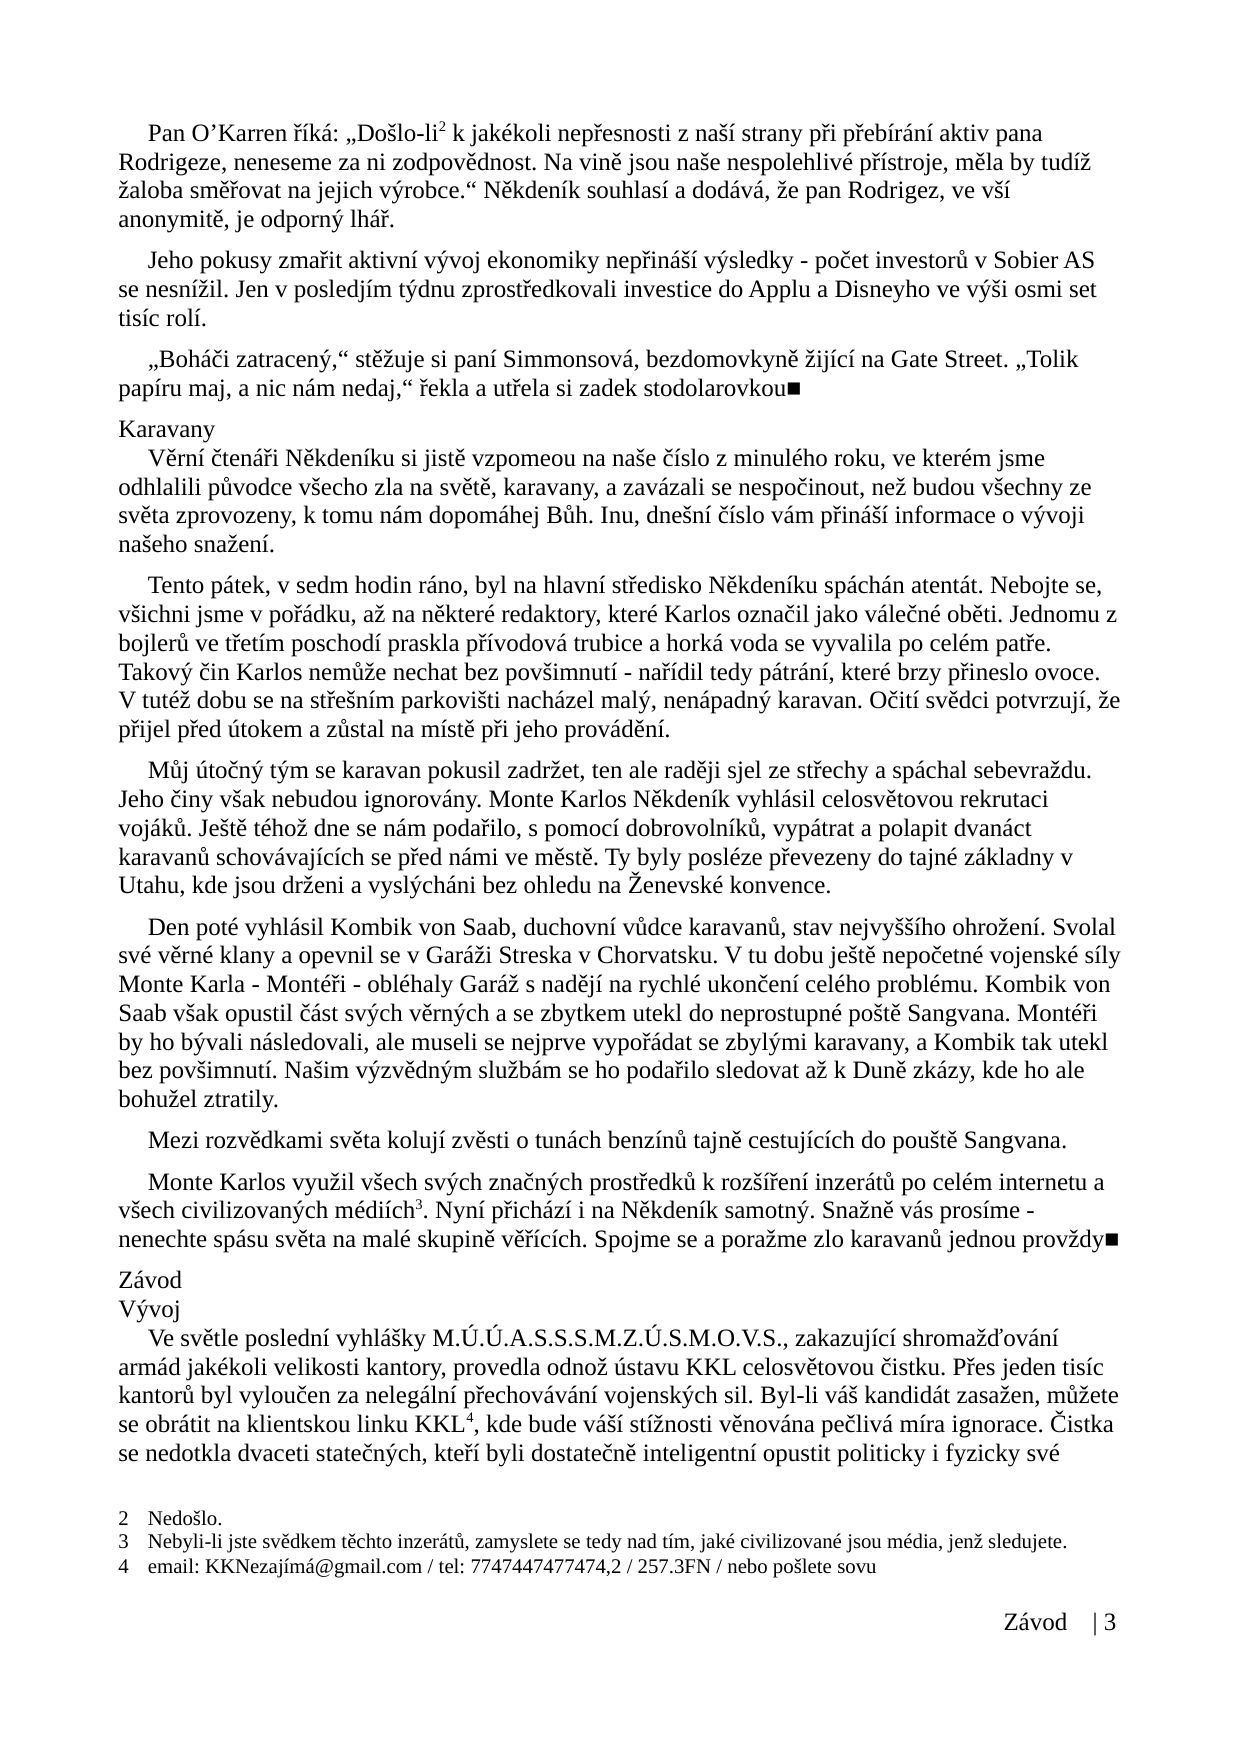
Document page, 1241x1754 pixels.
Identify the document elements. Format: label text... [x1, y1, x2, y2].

text Nedošlo. [118, 1505, 1122, 1529]
text Monte Karlos využil všech svých značných prostředků k rozšíření inzerátů po celém internetu a všech civilizovaných médiích. Nyní přichází i na Někdeník samotný. Snažně vás prosíme - nenechte spásu světa na malé skupině věřících. Spojme se a poražme zlo karavanů jednou provždy■ [118, 1167, 1122, 1253]
text Ve světle poslední vyhlášky M.Ú.Ú.A.S.S.S.M.Z.Ú.S.M.O.V.S., zakazující shromažďování armád jakékoli velikosti kantory, provedla odnož ústavu KKL celosvětovou čistku. Přes jeden tisíc kantorů byl vyloučen za nelegální přechovávání vojenských sil. Byl-li váš kandidát zasažen, můžete se obrátit na klientskou linku KKL, kde bude váší stížnosti věnována pečlivá míra ignorace. Čistka se nedotkla dvaceti statečných, kteří byli dostatečně inteligentní opustit politicky i fyzicky své [118, 1323, 1122, 1467]
text „Boháči zatracený,“ stěžuje si paní Simmonsová, bezdomovkyně žijící na Gate Street. „Tolik papíru maj, a nic nám nedaj,“ řekla a utřela si zadek stodolarovkou■ [118, 344, 1122, 402]
text Pan O’Karren říká: „Došlo-li k jakékoli nepřesnosti z naší strany při přebírání aktiv pana Rodrigeze, neneseme za ni zodpovědnost. Na vině jsou naše nespolehlivé přístroje, měla by tudíž žaloba směřovat na jejich výrobce.“ Někdeník souhlasí a dodává, že pan Rodrigez, ve vší anonymitě, je odporný lhář. [118, 118, 1122, 233]
text email: KKNezajímá@gmail.com / tel: 7747447477474,2 / 257.3FN / nebo pošlete sovu [118, 1553, 1122, 1578]
text Můj útočný tým se karavan pokusil zadržet, ten ale raději sjel ze střechy a spáchal sebevraždu. Jeho činy však nebudou ignorovány. Monte Karlos Někdeník vyhlásil celosvětovou rekrutaci vojáků. Ještě téhož dne se nám podařilo, s pomocí dobrovolníků, vypátrat a polapit dvanáct karavanů schovávajících se před námi ve městě. Ty byly posléze převezeny do tajné základny v Utahu, kde jsou drženi a vyslýcháni bez ohledu na Ženevské konvence. [118, 756, 1122, 899]
text Věrní čtenáři Někdeníku si jistě vzpomeou na naše číslo z minulého roku, ve kterém jsme odhlalili původce všecho zla na světě, karavany, a zavázali se nespočinout, než budou všechny ze světa zprovozeny, k tomu nám dopomáhej Bůh. Inu, dnešní číslo vám přináší informace o vývoji našeho snažení. [118, 443, 1122, 558]
text Jeho pokusy zmařit aktivní vývoj ekonomiky nepřináší výsledky - počet investorů v Sobier AS se nesnížil. Jen v posledjím týdnu zprostředkovali investice do Applu a Disneyho ve výši osmi set tisíc rolí. [118, 246, 1122, 332]
text Mezi rozvědkami světa kolují zvěsti o tunách benzínů tajně cestujících do pouště Sangvana. [118, 1126, 1122, 1154]
subtitle Karavany [118, 414, 1122, 443]
subtitle Vývoj [118, 1294, 1122, 1323]
subtitle Závod [118, 1266, 1122, 1294]
text Tento pátek, v sedm hodin ráno, byl na hlavní středisko Někdeníku spáchán atentát. Nebojte se, všichni jsme v pořádku, až na některé redaktory, které Karlos označil jako válečné oběti. Jednomu z bojlerů ve třetím poschodí praskla přívodová trubice a horká voda se vyvalila po celém patře. Takový čin Karlos nemůže nechat bez povšimnutí - nařídil tedy pátrání, které brzy přineslo ovoce. V tutéž dobu se na střešním parkovišti nacházel malý, nenápadný karavan. Očití svědci potvrzují, že přijel před útokem a zůstal na místě při jeho provádění. [118, 571, 1122, 743]
text Den poté vyhlásil Kombik von Saab, duchovní vůdce karavanů, stav nejvyššího ohrožení. Svolal své věrné klany a opevnil se v Garáži Streska v Chorvatsku. V tu dobu ještě nepočetné vojenské síly Monte Karla - Montéři - obléhaly Garáž s nadějí na rychlé ukončení celého problému. Kombik von Saab však opustil část svých věrných a se zbytkem utekl do neprostupné poště Sangvana. Montéři by ho bývali následovali, ale museli se nejprve vypořádat se zbylými karavany, a Kombik tak utekl bez povšimnutí. Našim výzvědným službám se ho podařilo sledovat až k Duně zkázy, kde ho ale bohužel ztratily. [118, 912, 1122, 1113]
text Nebyli-li jste svědkem těchto inzerátů, zamyslete se tedy nad tím, jaké civilizované jsou média, jenž sledujete. [118, 1529, 1122, 1553]
